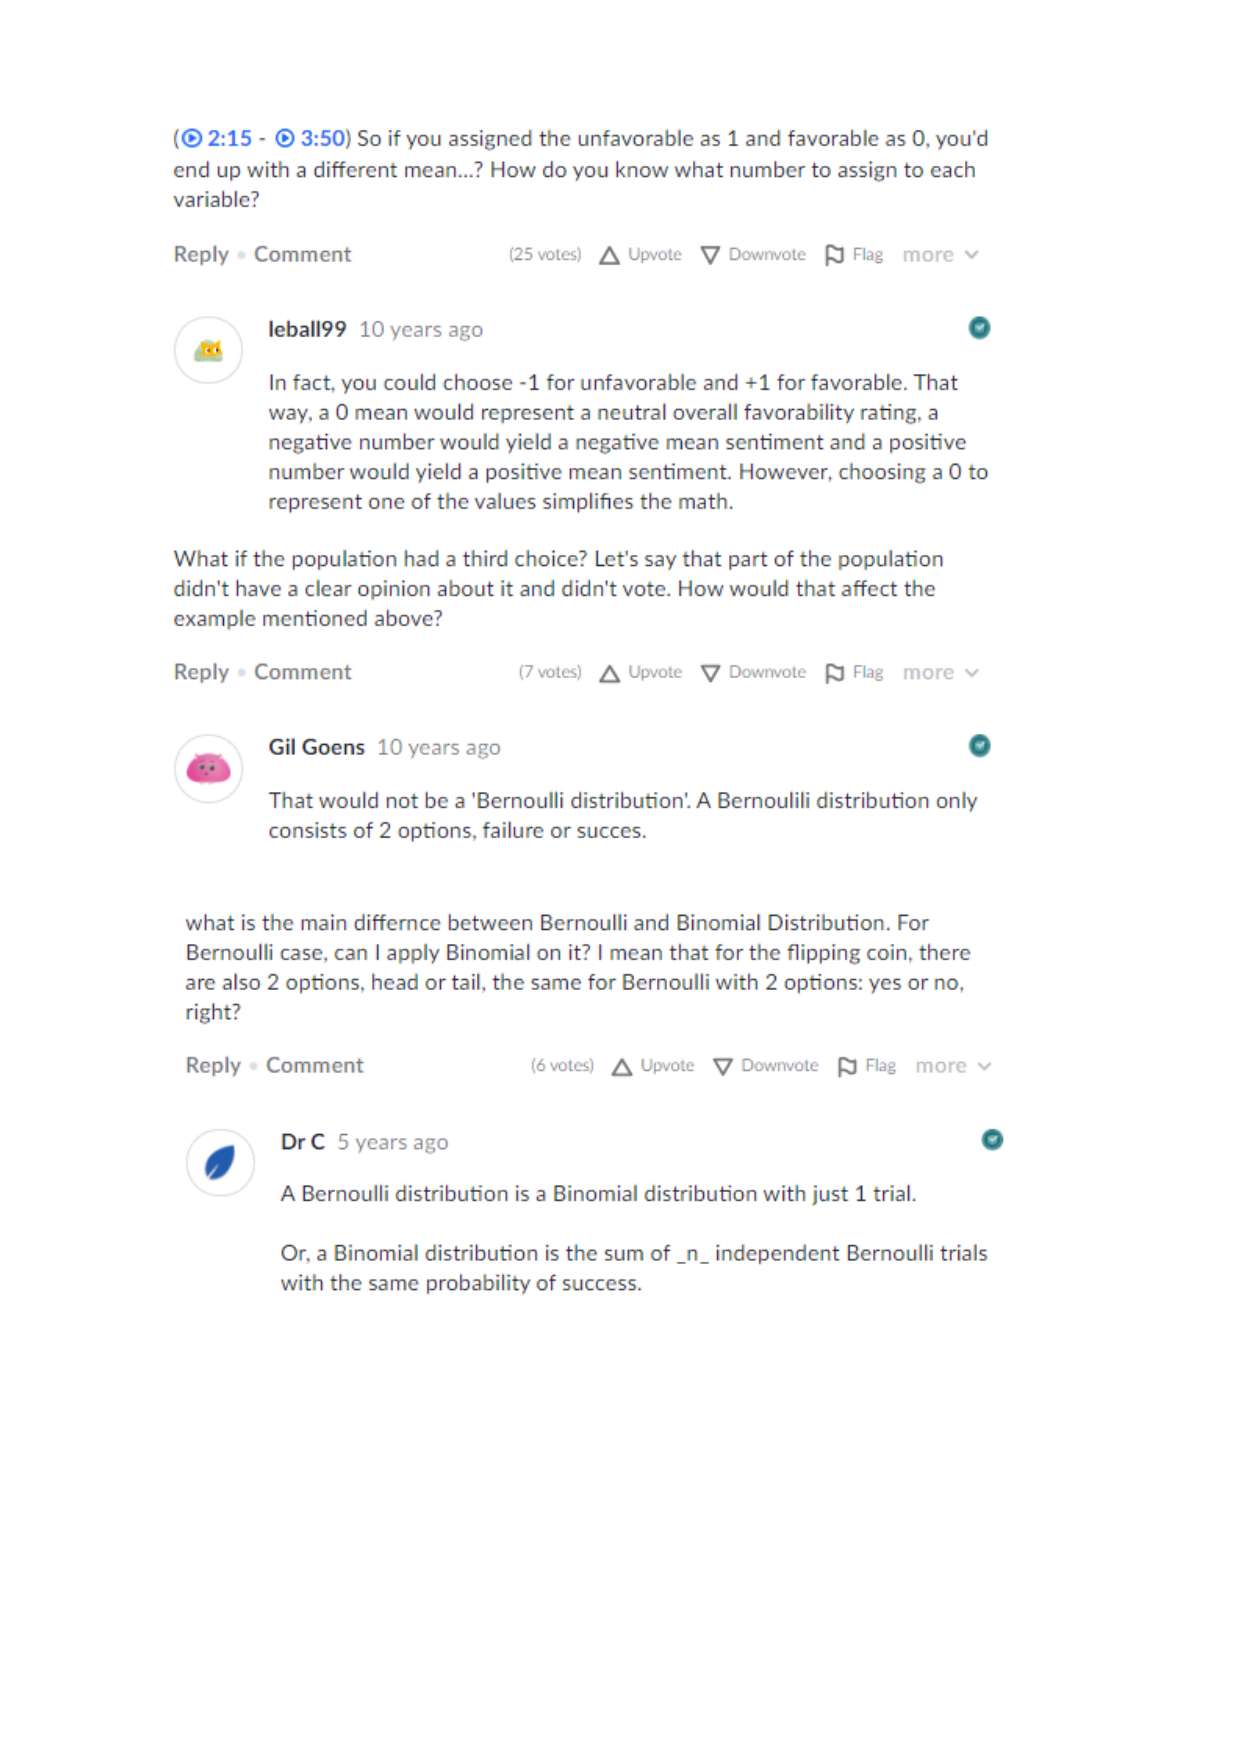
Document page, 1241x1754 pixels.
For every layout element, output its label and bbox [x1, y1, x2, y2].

picture [167, 907, 1074, 1300]
picture [154, 118, 1086, 517]
picture [162, 544, 1019, 846]
